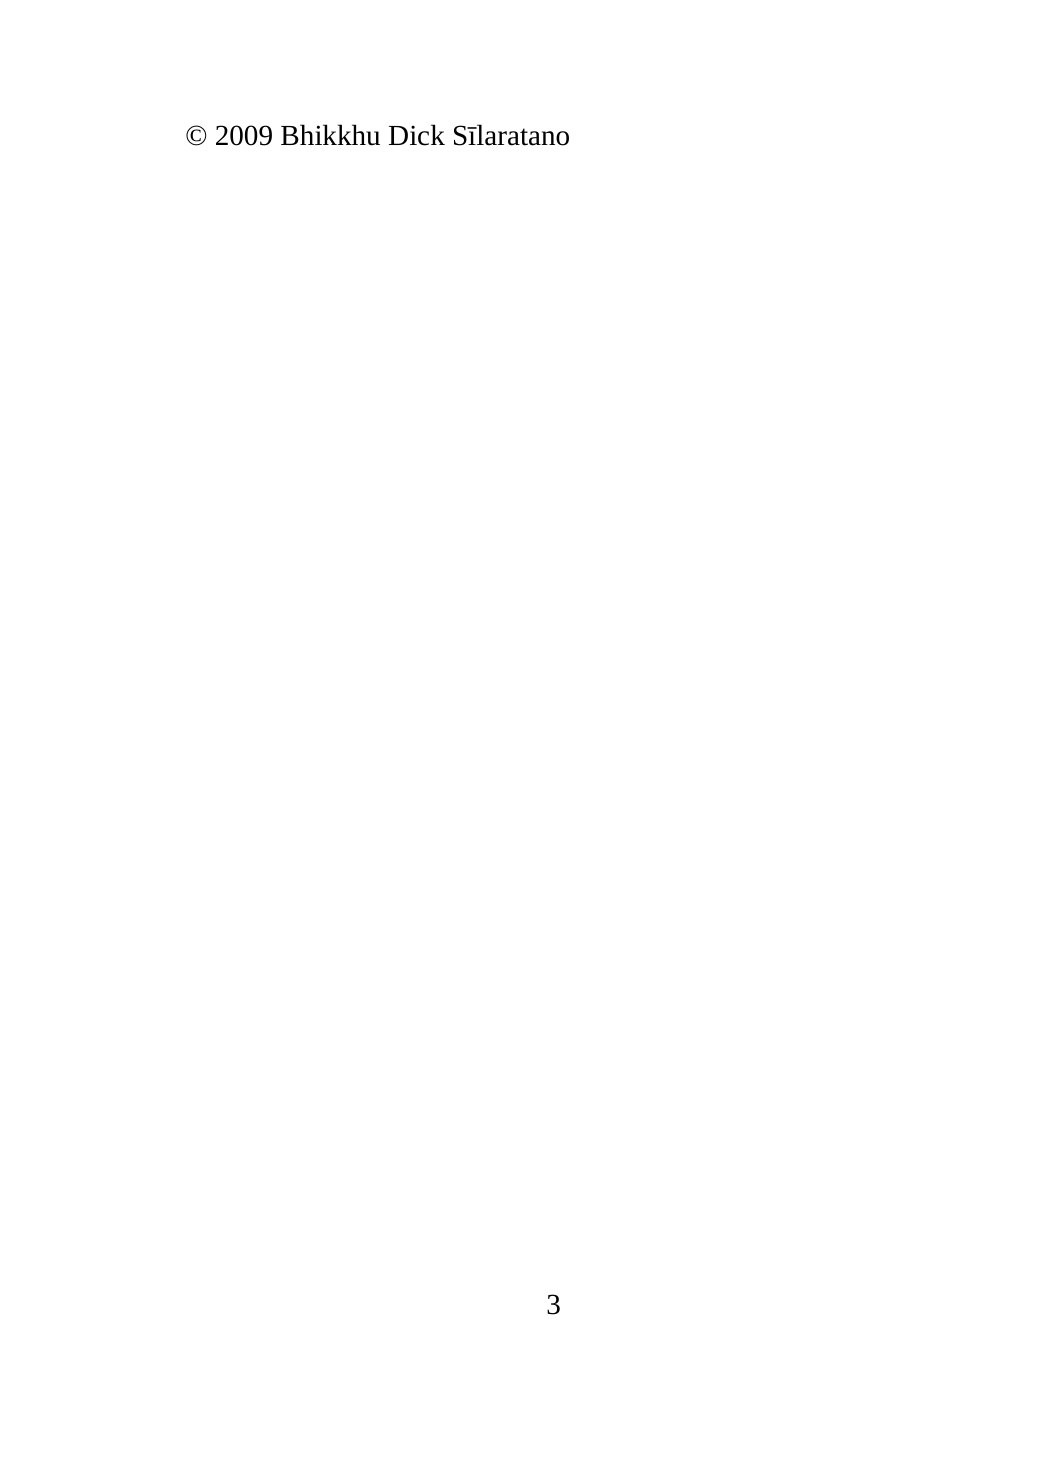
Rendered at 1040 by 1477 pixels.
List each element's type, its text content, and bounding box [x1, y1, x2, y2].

text © 2009 Bhikkhu Dick Sīlaratano [118, 118, 921, 152]
